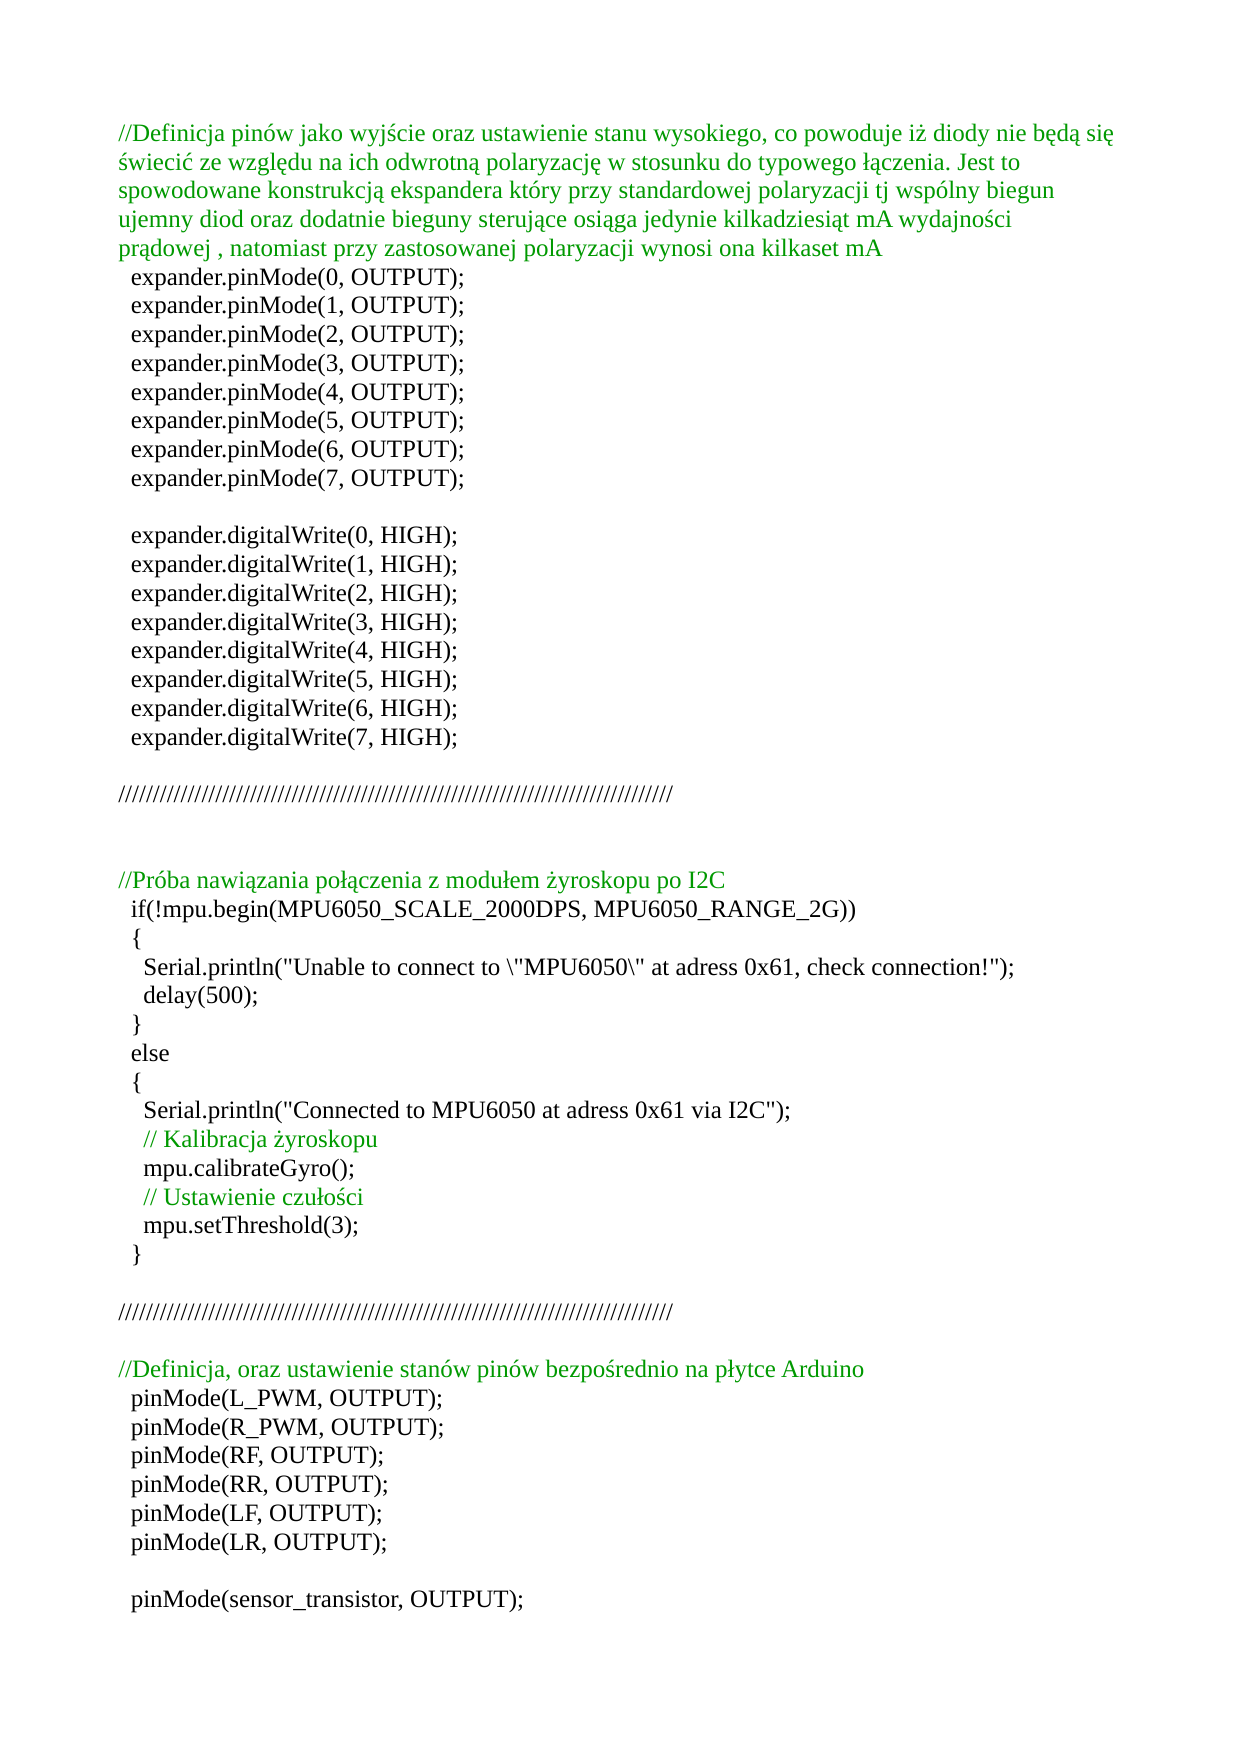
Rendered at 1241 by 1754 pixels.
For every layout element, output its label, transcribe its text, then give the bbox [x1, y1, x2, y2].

text //////////////////////////////////////////////////////////////////////////////// [118, 779, 1122, 808]
text // Ustawienie czułości [118, 1182, 1122, 1211]
text pinMode(LF, OUTPUT); [118, 1498, 1122, 1527]
text Serial.println("Unable to connect to \"MPU6050\" at adress 0x61, check connection!"); [118, 952, 1122, 981]
text mpu.calibrateGyro(); [118, 1153, 1122, 1182]
text if(!mpu.begin(MPU6050_SCALE_2000DPS, MPU6050_RANGE_2G)) [118, 894, 1122, 923]
text expander.pinMode(0, OUTPUT); [118, 262, 1122, 291]
text expander.digitalWrite(2, HIGH); [118, 578, 1122, 607]
text pinMode(RR, OUTPUT); [118, 1469, 1122, 1498]
text expander.pinMode(7, OUTPUT); [118, 463, 1122, 492]
text expander.digitalWrite(3, HIGH); [118, 607, 1122, 636]
text expander.digitalWrite(0, HIGH); [118, 521, 1122, 549]
text { [118, 1067, 1122, 1096]
text } [118, 1239, 1122, 1268]
text else [118, 1038, 1122, 1067]
text //Definicja pinów jako wyjście oraz ustawienie stanu wysokiego, co powoduje iż diody nie będą się świecić ze względu na ich odwrotną polaryzację w stosunku do typowego łączenia. Jest to spowodowane konstrukcją ekspandera który przy standardowej polaryzacji tj wspólny biegun ujemny diod oraz dodatnie bieguny sterujące osiąga jedynie kilkadziesiąt mA wydajności prądowej , natomiast przy zastosowanej polaryzacji wynosi ona kilkaset mA [118, 118, 1122, 262]
text expander.digitalWrite(5, HIGH); [118, 664, 1122, 693]
text // Kalibracja żyroskopu [118, 1124, 1122, 1153]
text Serial.println("Connected to MPU6050 at adress 0x61 via I2C"); [118, 1096, 1122, 1124]
text } [118, 1009, 1122, 1038]
text //Definicja, oraz ustawienie stanów pinów bezpośrednio na płytce Arduino [118, 1354, 1122, 1383]
text pinMode(sensor_transistor, OUTPUT); [118, 1584, 1122, 1613]
text mpu.setThreshold(3); [118, 1211, 1122, 1239]
text expander.pinMode(4, OUTPUT); [118, 377, 1122, 406]
text pinMode(LR, OUTPUT); [118, 1527, 1122, 1556]
text delay(500); [118, 981, 1122, 1009]
text expander.digitalWrite(1, HIGH); [118, 549, 1122, 578]
text expander.pinMode(2, OUTPUT); [118, 319, 1122, 348]
text expander.pinMode(5, OUTPUT); [118, 406, 1122, 434]
text pinMode(RF, OUTPUT); [118, 1441, 1122, 1469]
text expander.pinMode(3, OUTPUT); [118, 348, 1122, 377]
text pinMode(R_PWM, OUTPUT); [118, 1412, 1122, 1441]
text expander.digitalWrite(6, HIGH); [118, 693, 1122, 722]
text expander.digitalWrite(7, HIGH); [118, 722, 1122, 751]
text expander.digitalWrite(4, HIGH); [118, 636, 1122, 664]
text expander.pinMode(1, OUTPUT); [118, 291, 1122, 319]
text //Próba nawiązania połączenia z modułem żyroskopu po I2C [118, 866, 1122, 894]
text { [118, 923, 1122, 952]
text //////////////////////////////////////////////////////////////////////////////// [118, 1297, 1122, 1326]
text expander.pinMode(6, OUTPUT); [118, 434, 1122, 463]
text pinMode(L_PWM, OUTPUT); [118, 1383, 1122, 1412]
